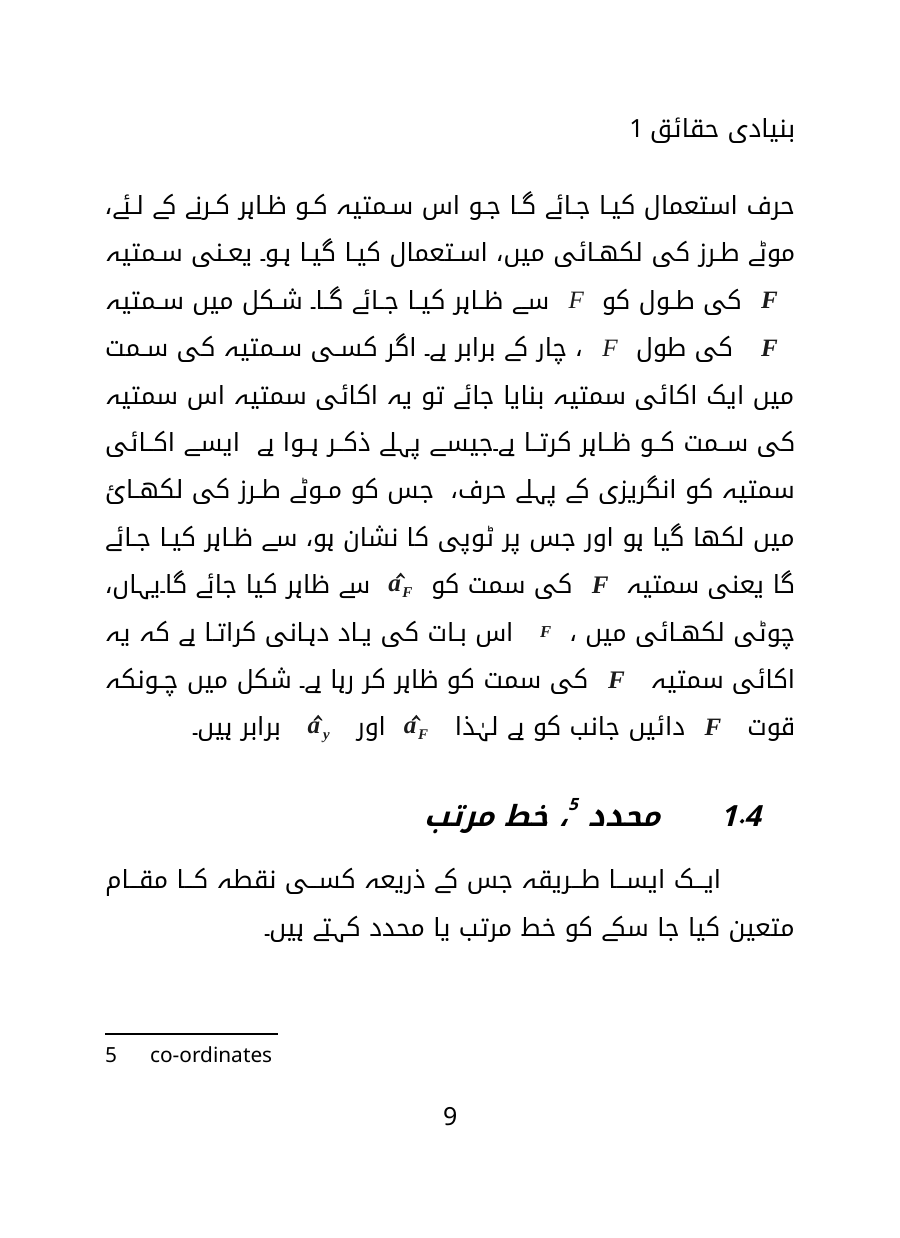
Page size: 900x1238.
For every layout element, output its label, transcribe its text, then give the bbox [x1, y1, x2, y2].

text ایک ایسا طریقہ جس کے ذریعہ کسی نقطہ کا مقام متعین کیا جا سکے کو خط مرتب یا محدد کہتے ہیں۔ [105, 856, 795, 951]
text وہ خط جس کا طول اور سمت معین ہو، اسے سمتیہ کہتے ہیں۔ سمتیہ کو انگریزی یا لاطینی زبان کے چھوٹے یا بڑے حروف، جن کو موٹے طرز کی لکھائی میں لکھا گیا ہو، سے ظاہر کیا جائے گا، مثلاً قوت کو سے ظاہر کیا جائے گا۔یہاں شکل 1.1 سے رجوع کرنا بہتر ہے۔ ایک ایسا سمتیہ جس کی طول ایک ہو، کو اکائی سمتیہ کہتے ہیں۔ اس کتاب میں اکائی سمتیہ کو انگریزی کے پہلے حرف جس کو موٹے طرز کی لکھائ میں لکھا گیا ہو اور جس پر ٹوپی کا نشان ہو سے ظاہر کیا جائے گا، مثلاً اکائی سمتیہخلاء کی تین عمودی سمتوں کو ظاہر کرتے ہیں۔میں، چوٹی لکھائی میں، اس بات کی یاد دہانی کراتا ہے کہ یہ سمتیہ خلاء کی سمت کو ظاہر کرتا ہے۔ اگر کسی سمتیہ کی طول اور اس کی سمت کو علیحدہ علیحدہ لکھنا ہو تو اس کے طول کو ظاہر کرنے کے لئے سادہ طرز کی لکھائ میں وہی حرف استعمال کیا جائے گا جو اس سمتیہ کو ظاہر کرنے کے لئے، موٹے طرز کی لکھائی میں، استعمال کیا گیا ہو۔ یعنی سمتیہکی طول کوسے ظاہر کیا جائے گا۔ شکل میں سمتیہ کی طول، چار کے برابر ہے۔ اگر کسی سمتیہ کی سمت میں ایک اکائی سمتیہ بنایا جائے تو یہ اکائی سمتیہ اس سمتیہ کی سمت کو ظاہر کرتا ہے۔جیسے پہلے ذکر ہوا ہے ایسے اکائی سمتیہ کو انگریزی کے پہلے حرف، جس کو موٹے طرز کی لکھائ میں لکھا گیا ہو اور جس پر ٹوپی کا نشان ہو، سے ظاہر کیا جائے گا یعنی سمتیہکی سمت کوسے ظاہر کیا جائے گا۔یہاں، چوٹی لکھائی میں ، اس بات کی یاد دہانی کراتا ہے کہ یہ اکائی سمتیہ کی سمت کو ظاہر کر رہا ہے۔ شکل میں چونکہ قوت دائیں جانب کو ہے لہٰذا اور برابر ہیں۔ [105, 182, 795, 751]
list co-ordinates [105, 1040, 795, 1068]
subtitle محدد ، خط مرتب [105, 789, 720, 844]
